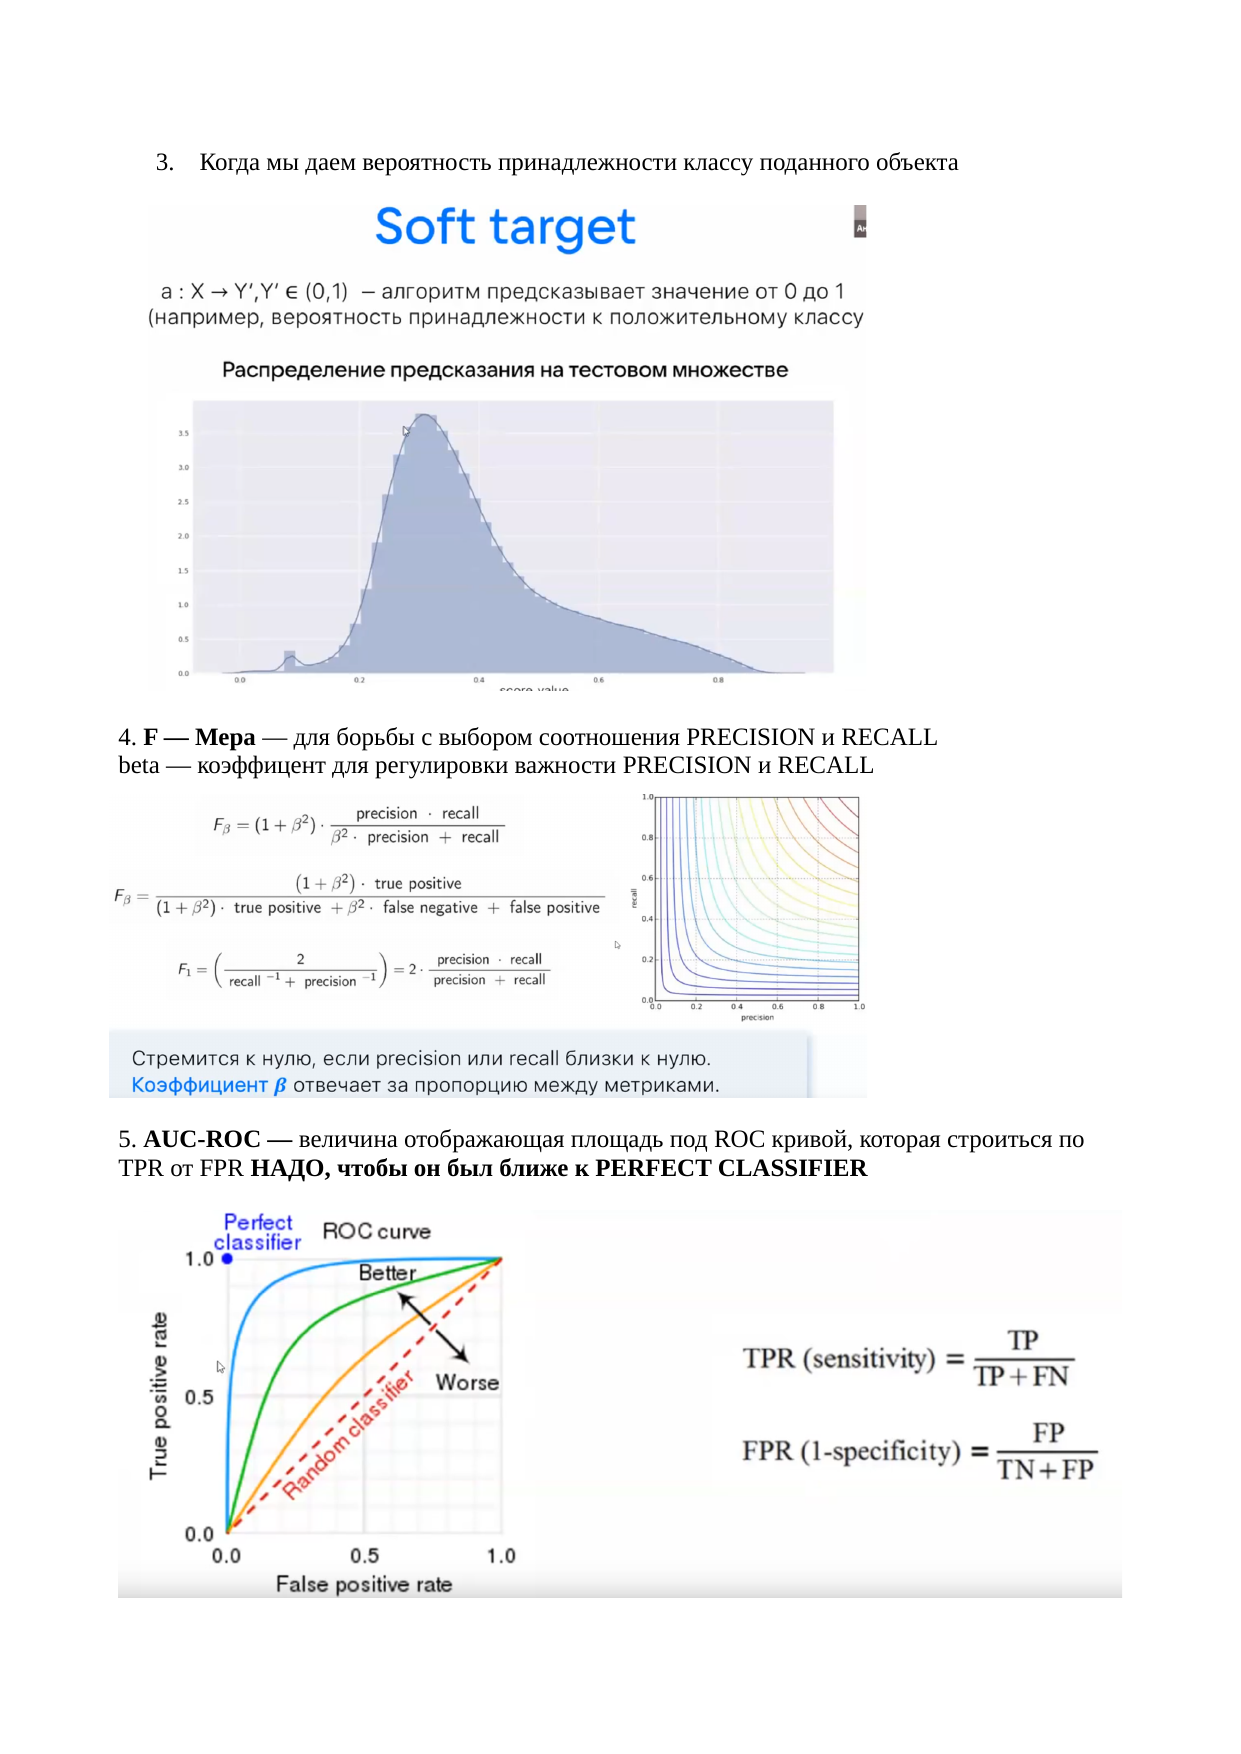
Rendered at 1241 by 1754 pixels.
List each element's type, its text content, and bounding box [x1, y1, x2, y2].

text 5. AUC-ROC — величина отображающая площадь под ROC кривой, которая строиться по TPR от FPR НАДО, чтобы он был ближе к PERFECT CLASSIFIER [118, 1124, 1122, 1182]
text beta — коэффицент для регулировки важности PRECISION и RECALL [118, 751, 1122, 779]
text 4. F — Мера — для борьбы с выбором соотношения PRECISION и RECALL [118, 722, 1122, 751]
list Когда мы даем вероятность принадлежности классу поданного объекта [156, 147, 1122, 176]
picture [118, 1210, 1123, 1598]
picture [147, 205, 867, 691]
picture [109, 794, 868, 1098]
